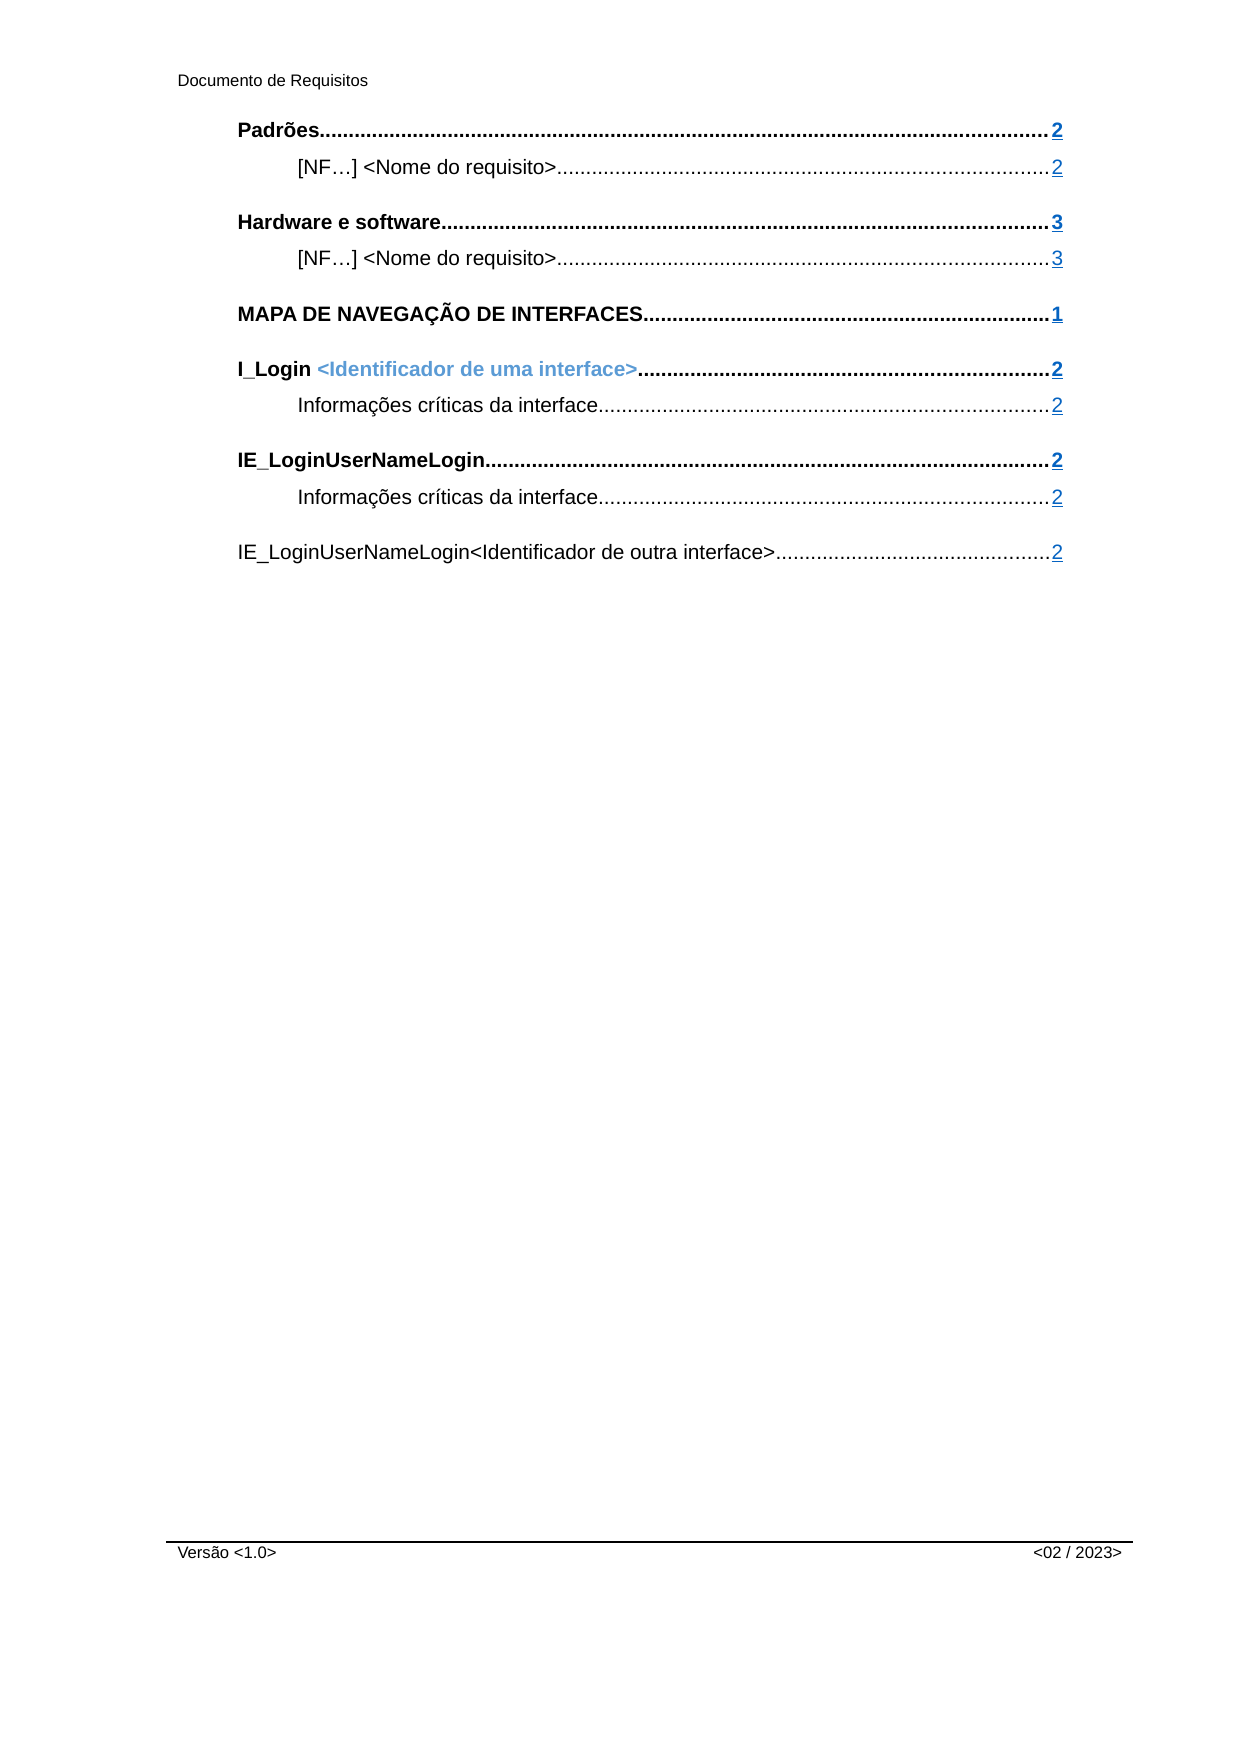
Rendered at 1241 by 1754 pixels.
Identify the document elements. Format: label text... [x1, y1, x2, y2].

text IE_LoginUserNameLogin 2 [237, 448, 1063, 472]
text Padrões 2 [237, 118, 1063, 142]
text MAPA DE NAVEGAÇÃO DE INTERFACES 1 [237, 301, 1063, 325]
text [NF…] <Nome do requisito> 3 [297, 246, 1063, 270]
text Informações críticas da interface 2 [297, 393, 1063, 417]
text Hardware e software 3 [237, 210, 1063, 234]
text I_Login <Identificador de uma interface> 2 [237, 357, 1063, 381]
text [NF…] <Nome do requisito> 2 [297, 154, 1063, 178]
text IE_LoginUserNameLogin<Identificador de outra interface> 2 [237, 540, 1063, 564]
text Informações críticas da interface 2 [297, 485, 1063, 509]
